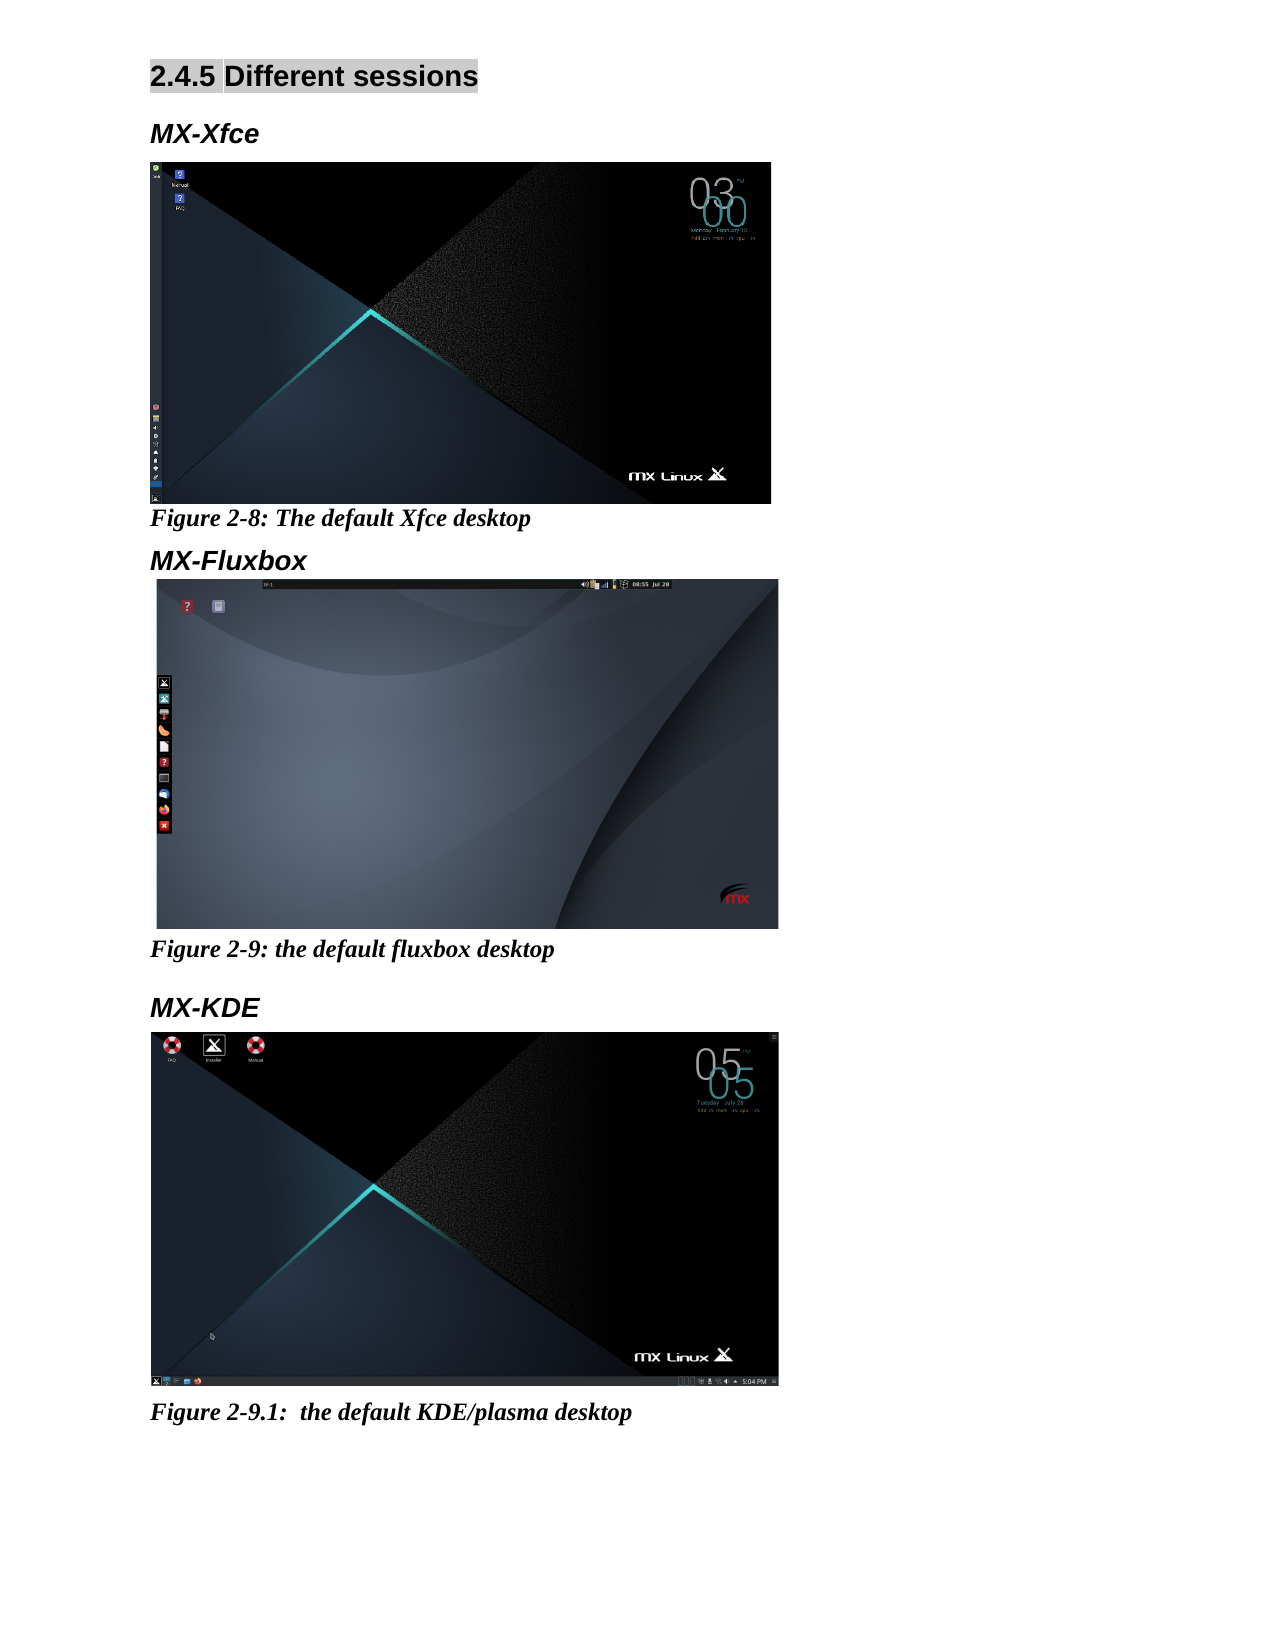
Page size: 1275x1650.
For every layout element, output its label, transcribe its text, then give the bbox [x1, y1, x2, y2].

text Figure 2-9.1: the default KDE/plasma desktop [150, 1397, 1125, 1426]
subtitle MX-Fluxbox [150, 544, 1125, 576]
text Figure 2-8: The default Xfce desktop [150, 503, 1125, 532]
subtitle 2.4.5 Different sessions [478, 59, 1125, 93]
picture [151, 1032, 779, 1386]
picture [156, 579, 779, 929]
subtitle MX-KDE [150, 991, 1125, 1023]
picture [150, 162, 772, 504]
text Figure 2-9: the default fluxbox desktop [150, 934, 1125, 963]
subtitle MX-Xfce [150, 118, 1125, 150]
